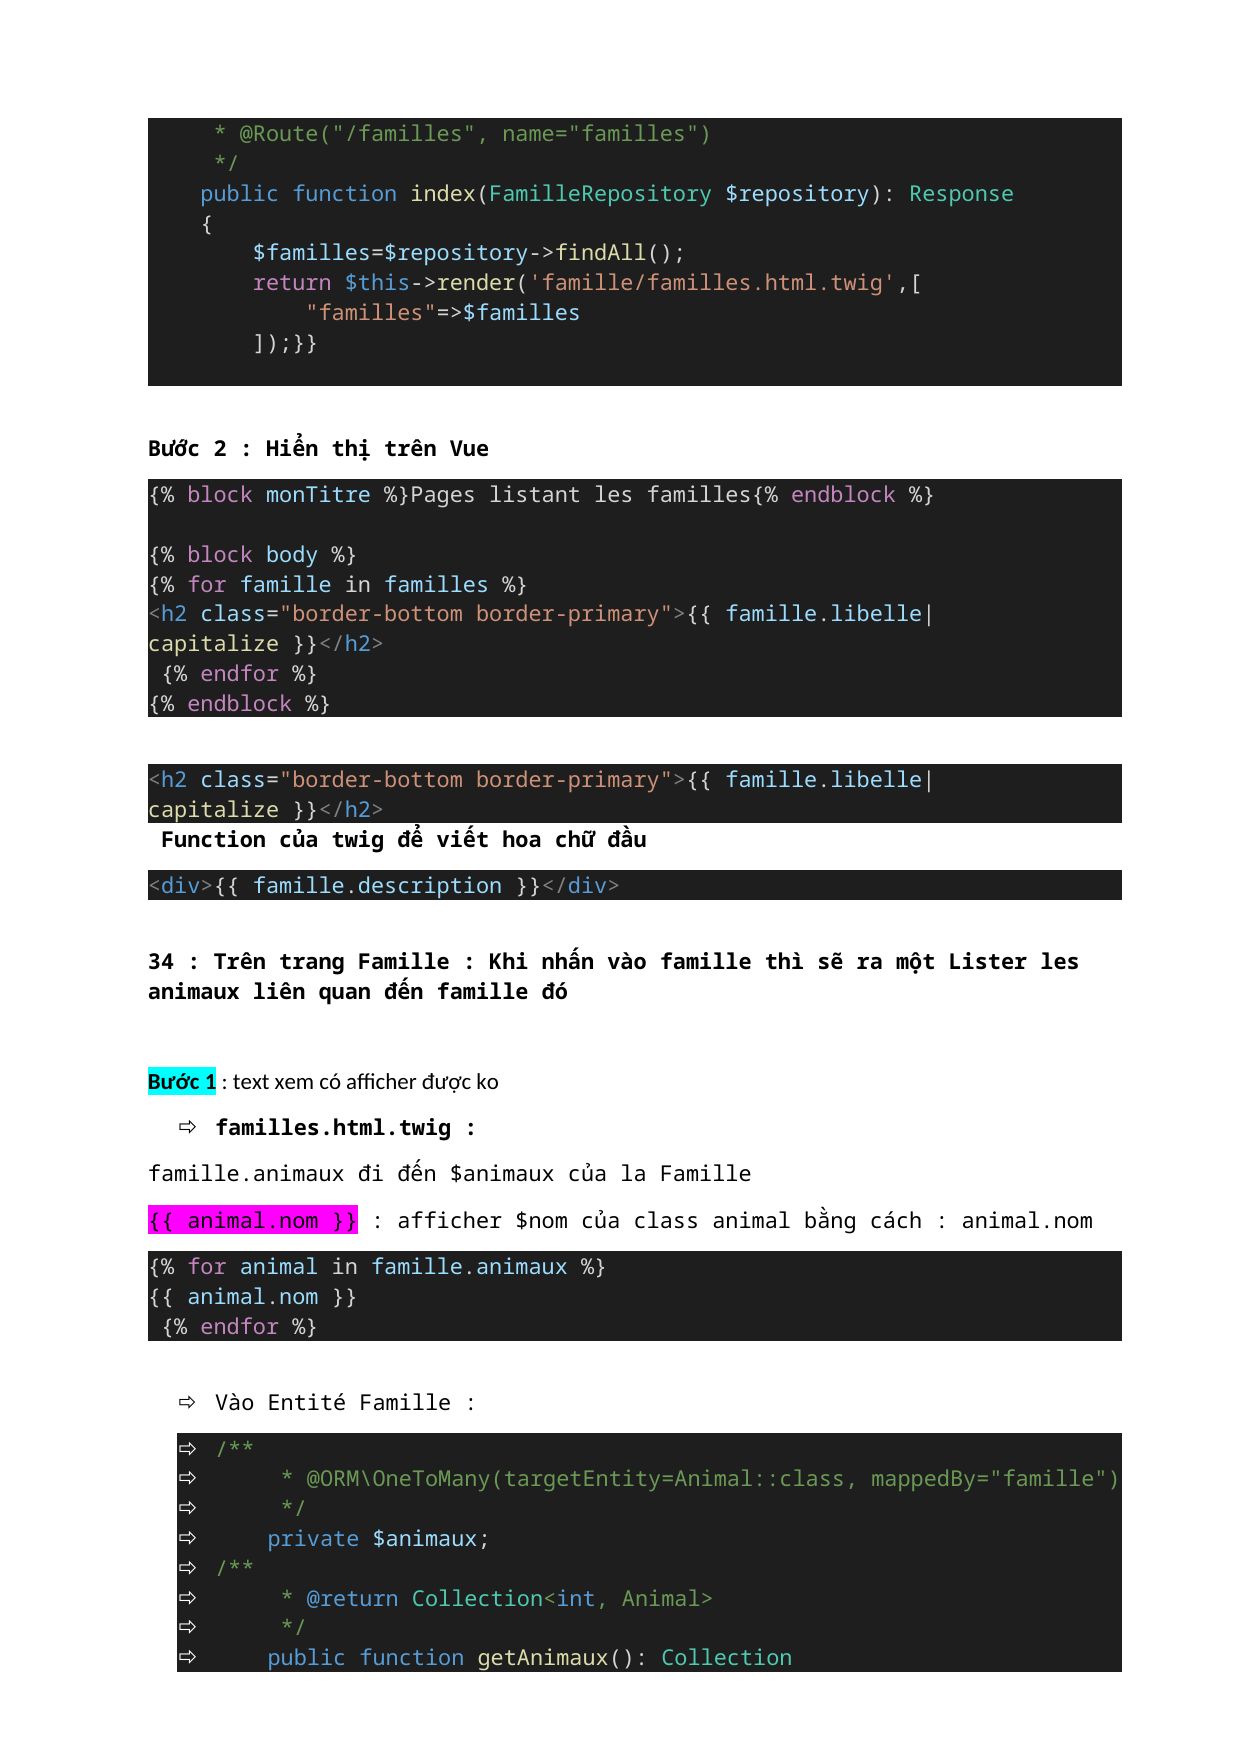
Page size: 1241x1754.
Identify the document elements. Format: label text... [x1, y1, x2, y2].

text {% endfor %} [148, 1311, 1122, 1341]
text $familles=$repository->findAll(); [148, 237, 1122, 267]
text {% endblock %} [148, 688, 1122, 717]
list * @return Collection<int, Animal> [177, 1582, 1122, 1612]
text { [148, 207, 1122, 237]
text public function index(FamilleRepository $repository): Response [148, 178, 1122, 207]
text {% block monTitre %}Pages listant les familles{% endblock %} [148, 479, 1122, 509]
list */ [177, 1612, 1122, 1642]
text Function của twig để viết hoa chữ đầu [148, 823, 1122, 853]
list familles.html.twig : [177, 1112, 1122, 1142]
list Vào Entité Famille : [177, 1387, 1122, 1417]
text {% endfor %} [148, 658, 1122, 688]
list * @ORM\OneToMany(targetEntity=Animal::class, mappedBy="famille") [177, 1463, 1122, 1493]
list */ [177, 1493, 1122, 1523]
text {% for animal in famille.animaux %} [148, 1251, 1122, 1281]
text */ [148, 148, 1122, 178]
text famille.animaux đi đến $animaux của la Famille [148, 1158, 1122, 1188]
text Bước 2 : Hiển thị trên Vue [148, 433, 1122, 462]
text Bước 1 : text xem có afficher được ko [148, 1067, 1122, 1095]
text * @Route("/familles", name="familles") [148, 118, 1122, 148]
text ]);}} [148, 327, 1122, 356]
text <h2 class="border-bottom border-primary">{{ famille.libelle|capitalize }}</h2> [148, 598, 1122, 658]
text 34 : Trên trang Famille : Khi nhấn vào famille thì sẽ ra một Lister les animaux liên quan đến famille đó [148, 946, 1122, 1006]
text "familles"=>$familles [148, 297, 1122, 327]
list /** [177, 1433, 1122, 1463]
text {{ animal.nom }} [148, 1281, 1122, 1311]
text {% block body %} [148, 539, 1122, 568]
text {% for famille in familles %} [148, 568, 1122, 598]
text return $this->render('famille/familles.html.twig',[ [148, 267, 1122, 297]
text <div>{{ famille.description }}</div> [148, 870, 1122, 900]
list public function getAnimaux(): Collection [177, 1642, 1122, 1672]
text <h2 class="border-bottom border-primary">{{ famille.libelle|capitalize }}</h2> [148, 764, 1122, 823]
list private $animaux; [177, 1523, 1122, 1553]
list /** [177, 1553, 1122, 1582]
text {{ animal.nom }} : afficher $nom của class animal bằng cách : animal.nom [148, 1205, 1122, 1234]
